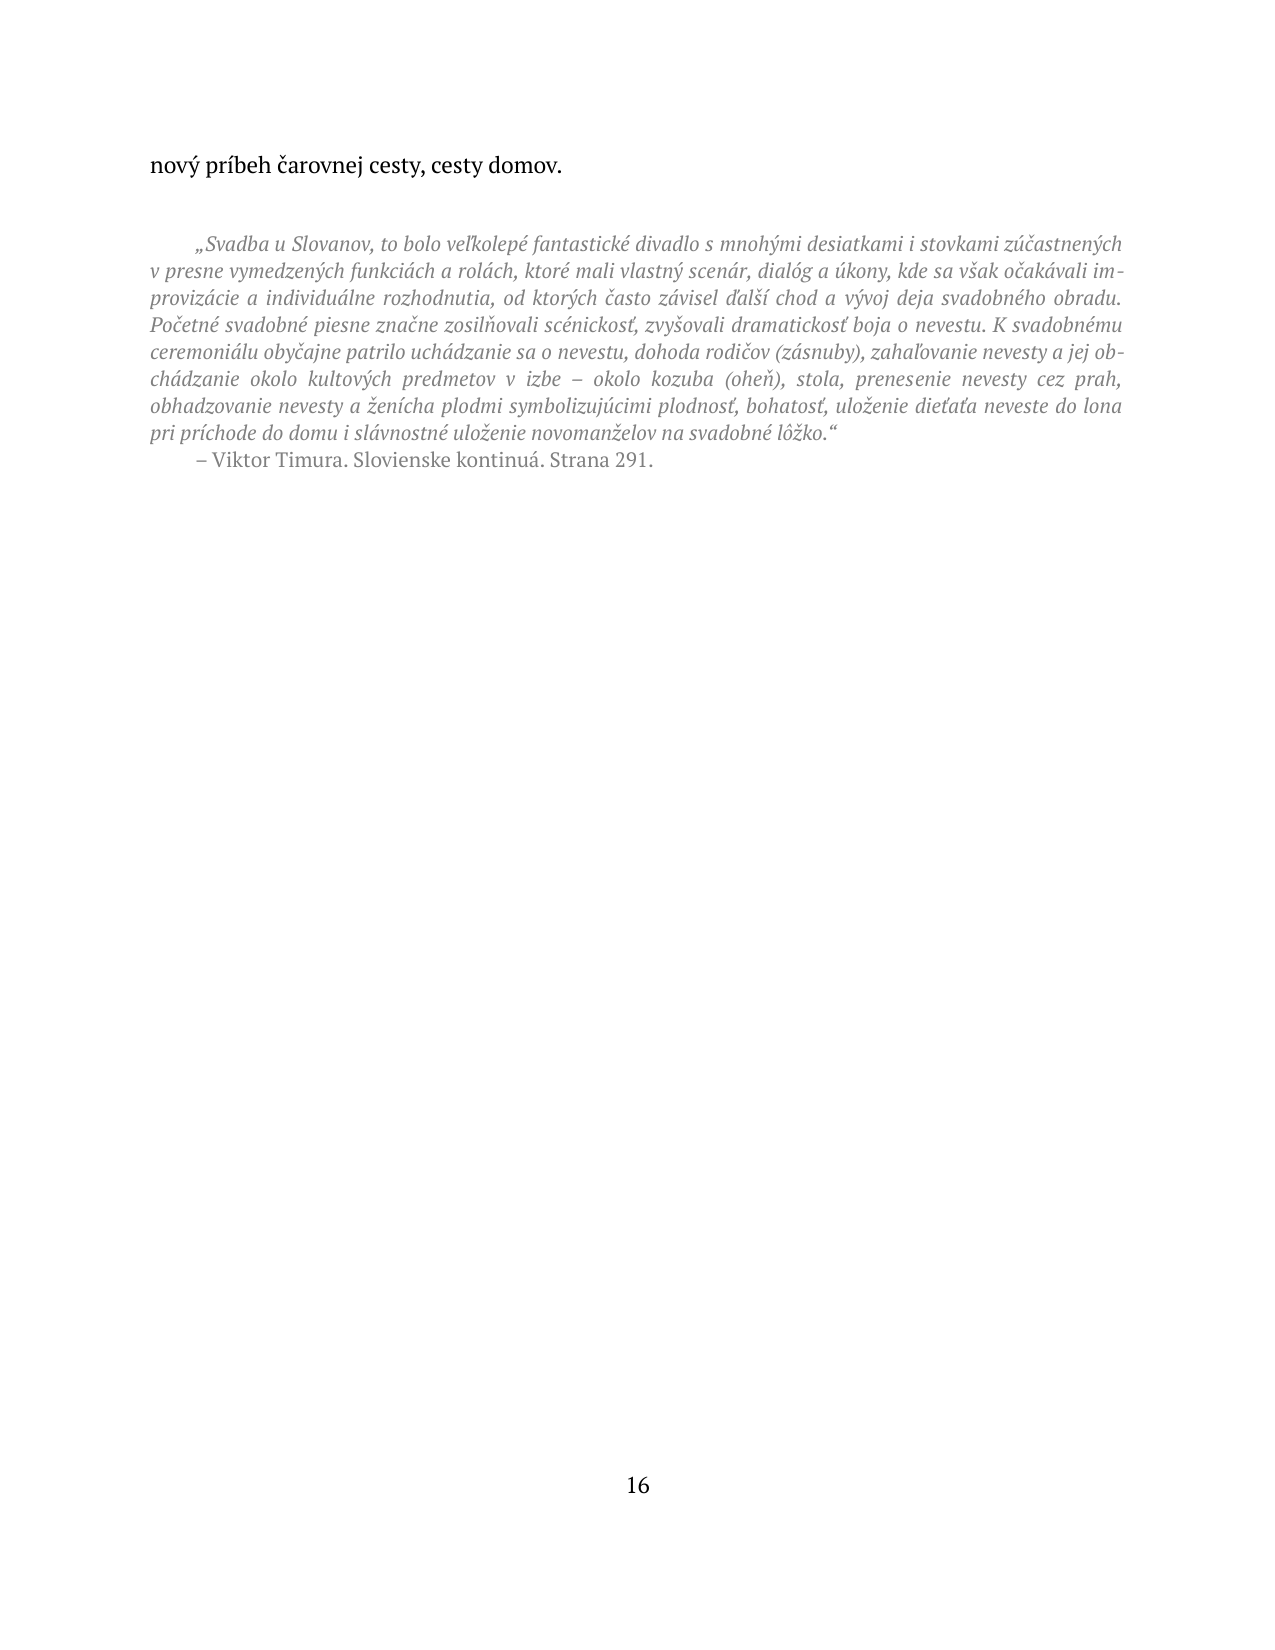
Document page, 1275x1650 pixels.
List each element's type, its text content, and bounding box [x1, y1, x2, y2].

text „Svadba u⁠ Slovanov, to bolo veľ­kolepé fantas­tické divadlo s⁠ mnohými desiat­kami i⁠ stovkam­i zúčastnených v⁠ presne vymedze­ných fun­kciách a⁠ ro­lách, ktoré mali vlastný sce­nár, dialóg a⁠ úkony, kde sa však očakávali im­provizácie a⁠ individuálne rozhodnut­ia, od ktorých často závisel ďalší chod a⁠ vývoj deja svadobného obradu. Počet­né svadobné piesne znač­ne zosilňovali scénick­osť, zvyšovali dramatickosť boja o⁠ neves­tu. K sva­dobnému ceremoniálu obyčajne patrilo uchádzanie sa o⁠ ne­vestu, dohoda rodi­čov (zásnuby), zaha­ľova­nie nevesty a⁠ jej ob­chádzanie okolo kulto­vých pred­metov v⁠ izbe – okolo kozuba (oheň), stola, prenes­enie ne­vesty cez prah, obhadzovanie nevesty a⁠ žení­cha plodmi sym­bolizujúcimi plodnosť, boha­tosť, uloženie dieťaťa neveste do lona pri príchode do domu i⁠ slávnostné ulože­nie novomanže­lov na sva­dobné lôžko.“ [150, 230, 1125, 446]
text nový príbeh čarovnej cesty, cesty domov. [150, 150, 1125, 180]
text – Viktor Timura. Slovienske kontinuá. Strana 291. [150, 446, 1125, 473]
